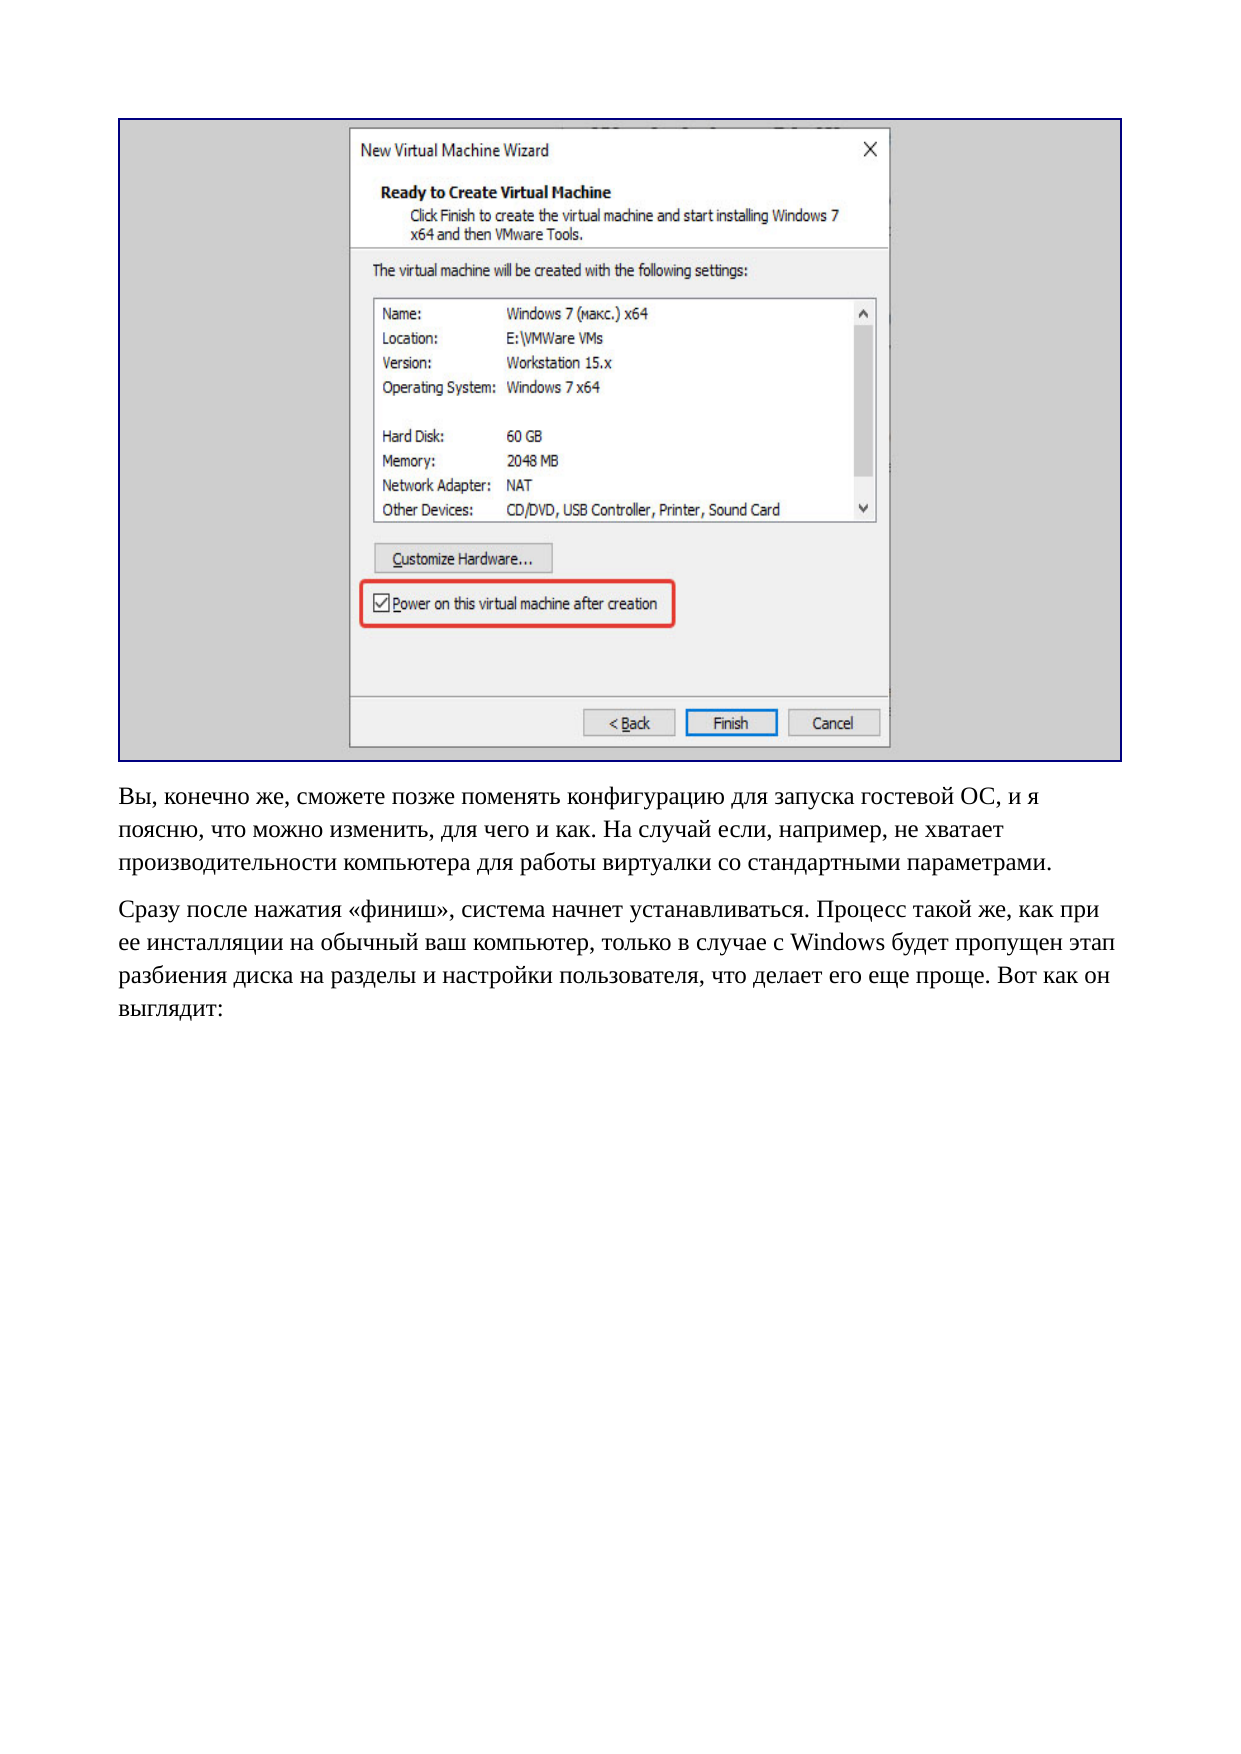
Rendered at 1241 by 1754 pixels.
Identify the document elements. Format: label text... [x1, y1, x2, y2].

text Сразу после нажатия «финиш», система начнет устанавливаться. Процесс такой же, как при ее инсталляции на обычный ваш компьютер, только в случае с Windows будет пропущен этап разбиения диска на разделы и настройки пользователя, что делает его еще проще. Вот как он выглядит: [118, 894, 1122, 1022]
picture [120, 120, 1120, 760]
text Вы, конечно же, сможете позже поменять конфигурацию для запуска гостевой ОС, и я поясню, что можно изменить, для чего и как. На случай если, например, не хватает производительности компьютера для работы виртуалки со стандартными параметрами. [118, 781, 1122, 876]
